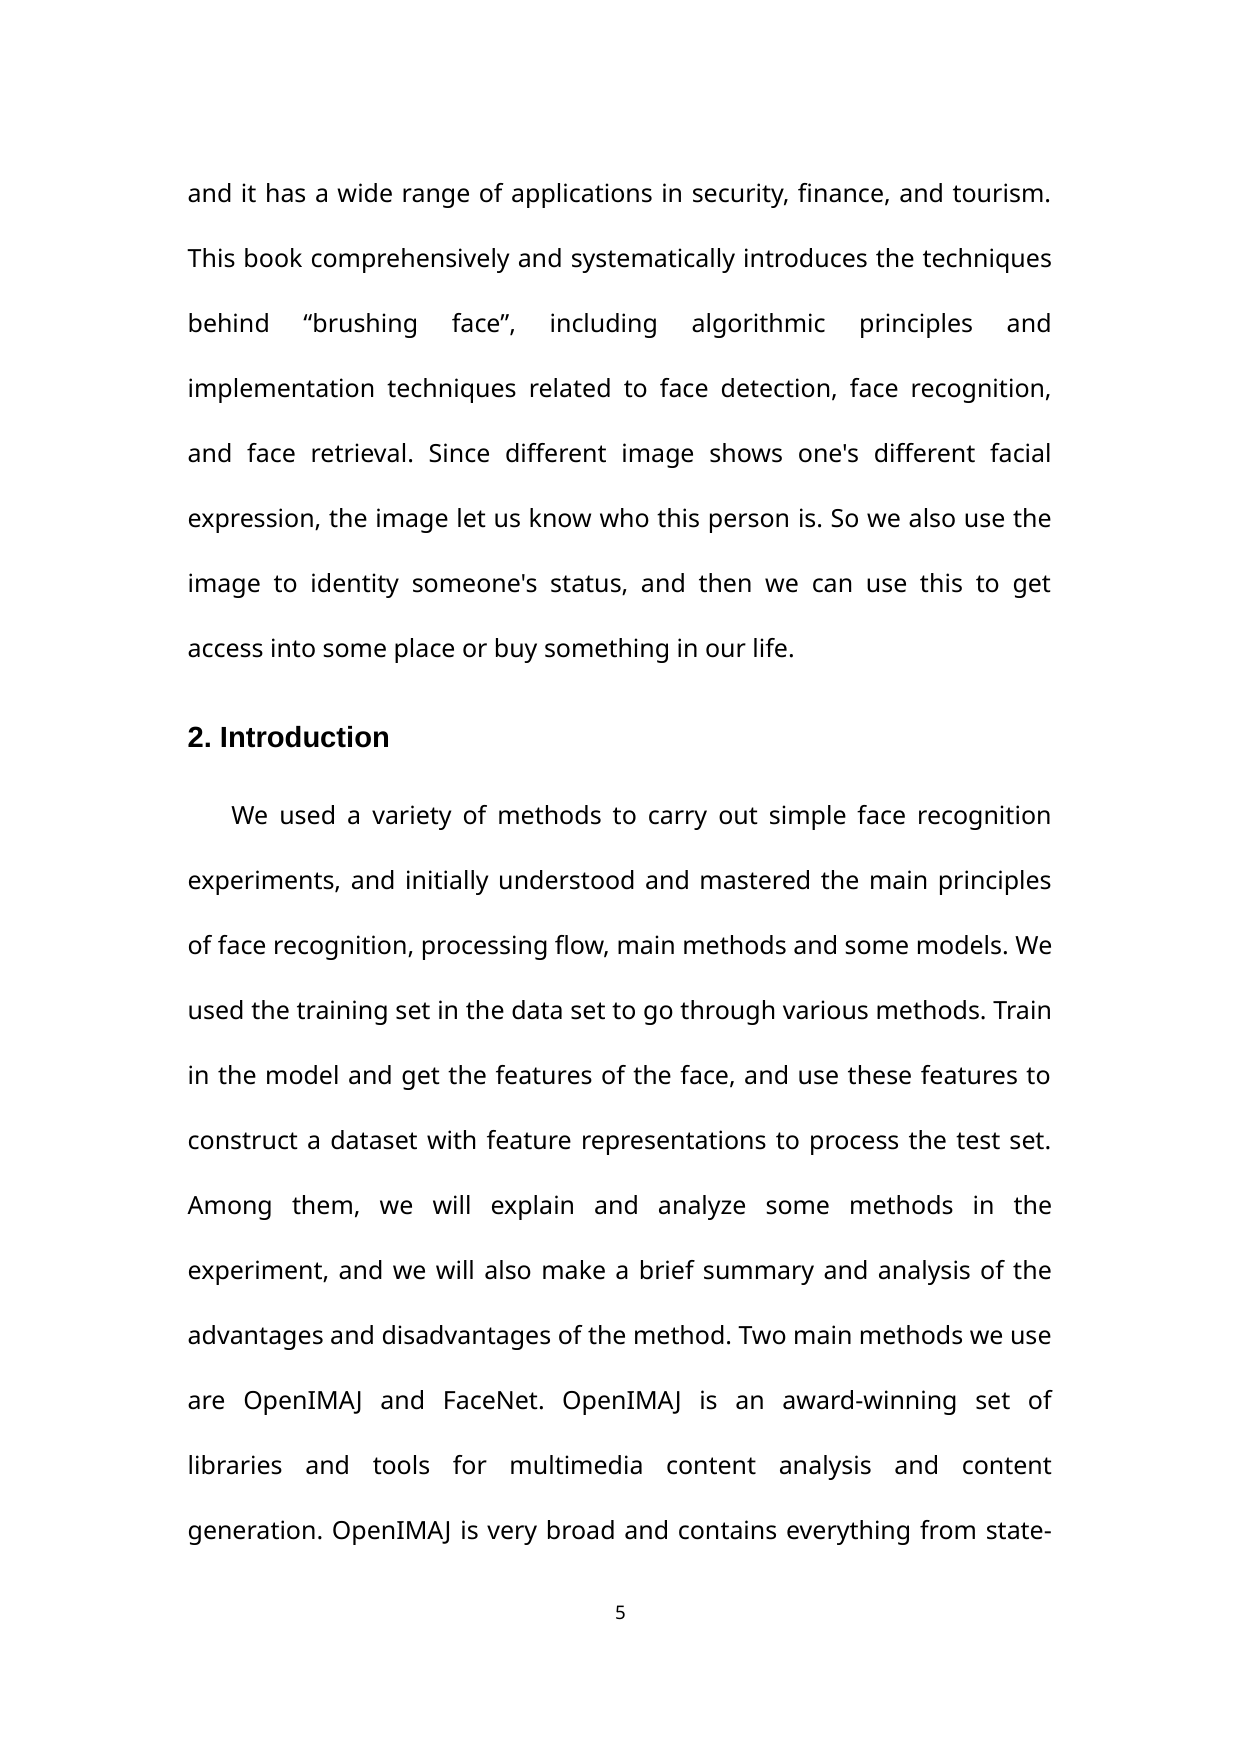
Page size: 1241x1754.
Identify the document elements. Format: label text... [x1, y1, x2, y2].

text and it has a wide range of applications in security, finance, and tourism. This book comprehensively and systematically introduces the techniques behind “brushing face”, including algorithmic principles and implementation techniques related to face detection, face recognition, and face retrieval. Since different image shows one's different facial expression, the image let us know who this person is. So we also use the image to identity someone's status, and then we can use this to get access into some place or buy something in our life. [187, 160, 1053, 680]
subtitle 2. Introduction [187, 705, 1053, 770]
text We used a variety of methods to carry out simple face recognition experiments, and initially understood and mastered the main principles of face recognition, processing flow, main methods and some models. We used the training set in the data set to go through various methods. Train in the model and get the features of the face, and use these features to construct a dataset with feature representations to process the test set. Among them, we will explain and analyze some methods in the experiment, and we will also make a brief summary and analysis of the advantages and disadvantages of the method. Two main methods we use are OpenIMAJ and FaceNet. OpenIMAJ is an award-winning set of libraries and tools for multimedia content analysis and content generation. OpenIMAJ is very broad and contains everything from state- [187, 782, 1053, 1562]
